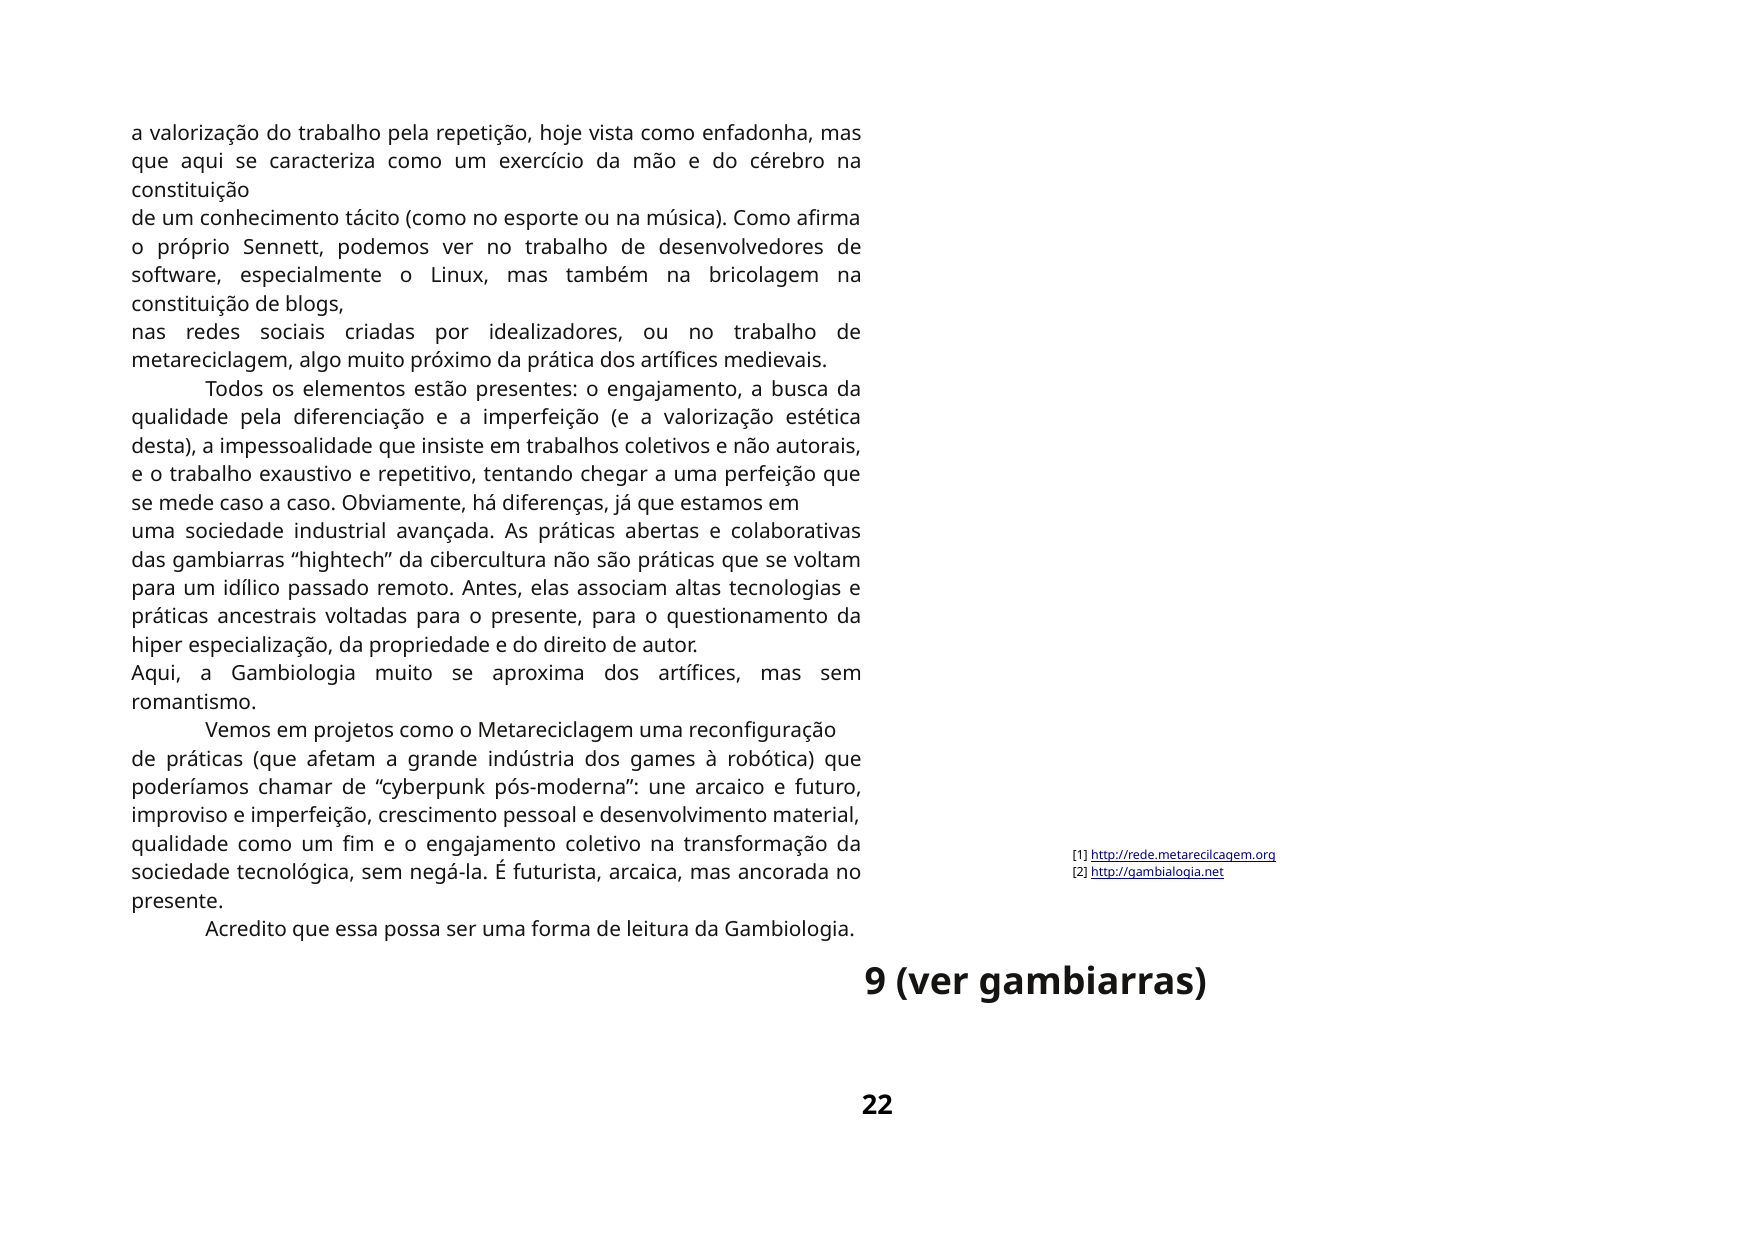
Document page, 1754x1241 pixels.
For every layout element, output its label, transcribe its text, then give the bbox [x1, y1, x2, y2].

text Acredito que essa possa ser uma forma de leitura da Gambiologia. [131, 914, 862, 943]
text uma sociedade industrial avançada. As práticas abertas e colaborativas das gambiarras “hightech” da cibercultura não são práticas que se voltam para um idílico passado remoto. Antes, elas associam altas tecnologias e práticas ancestrais voltadas para o presente, para o questionamento da hiper especialização, da propriedade e do direito de autor. [131, 516, 862, 658]
text [1] http://rede.metarecilcagem.org [1072, 846, 1628, 863]
text de um conhecimento tácito (como no esporte ou na música). Como afirma o próprio Sennett, podemos ver no trabalho de desenvolvedores de software, especialmente o Linux, mas também na bricolagem na constituição de blogs, [131, 203, 862, 317]
text a valorização do trabalho pela repetição, hoje vista como enfadonha, mas que aqui se caracteriza como um exercício da mão e do cérebro na constituição [131, 118, 862, 203]
text Aqui, a Gambiologia muito se aproxima dos artífices, mas sem romantismo. [131, 658, 862, 715]
text [2] http://gambialogia.net [1072, 863, 1628, 881]
text Vemos em projetos como o Metareciclagem uma reconfiguração [131, 715, 862, 744]
text nas redes sociais criadas por idealizadores, ou no trabalho de metareciclagem, algo muito próximo da prática dos artífices medievais. [131, 317, 862, 374]
text qualidade como um fim e o engajamento coletivo na transformação da sociedade tecnológica, sem negá-la. É futurista, arcaica, mas ancorada no presente. [131, 829, 862, 914]
text de práticas (que afetam a grande indústria dos games à robótica) que poderíamos chamar de “cyberpunk pós-moderna”: une arcaico e futuro, improviso e imperfeição, crescimento pessoal e desenvolvimento material, [131, 744, 862, 829]
text Todos os elementos estão presentes: o engajamento, a busca da qualidade pela diferenciação e a imperfeição (e a valorização estética desta), a impessoalidade que insiste em trabalhos coletivos e não autorais, e o trabalho exaustivo e repetitivo, tentando chegar a uma perfeição que se mede caso a caso. Obviamente, há diferenças, já que estamos em [131, 374, 862, 516]
text 9 (ver gambiarras) [864, 954, 1630, 1006]
